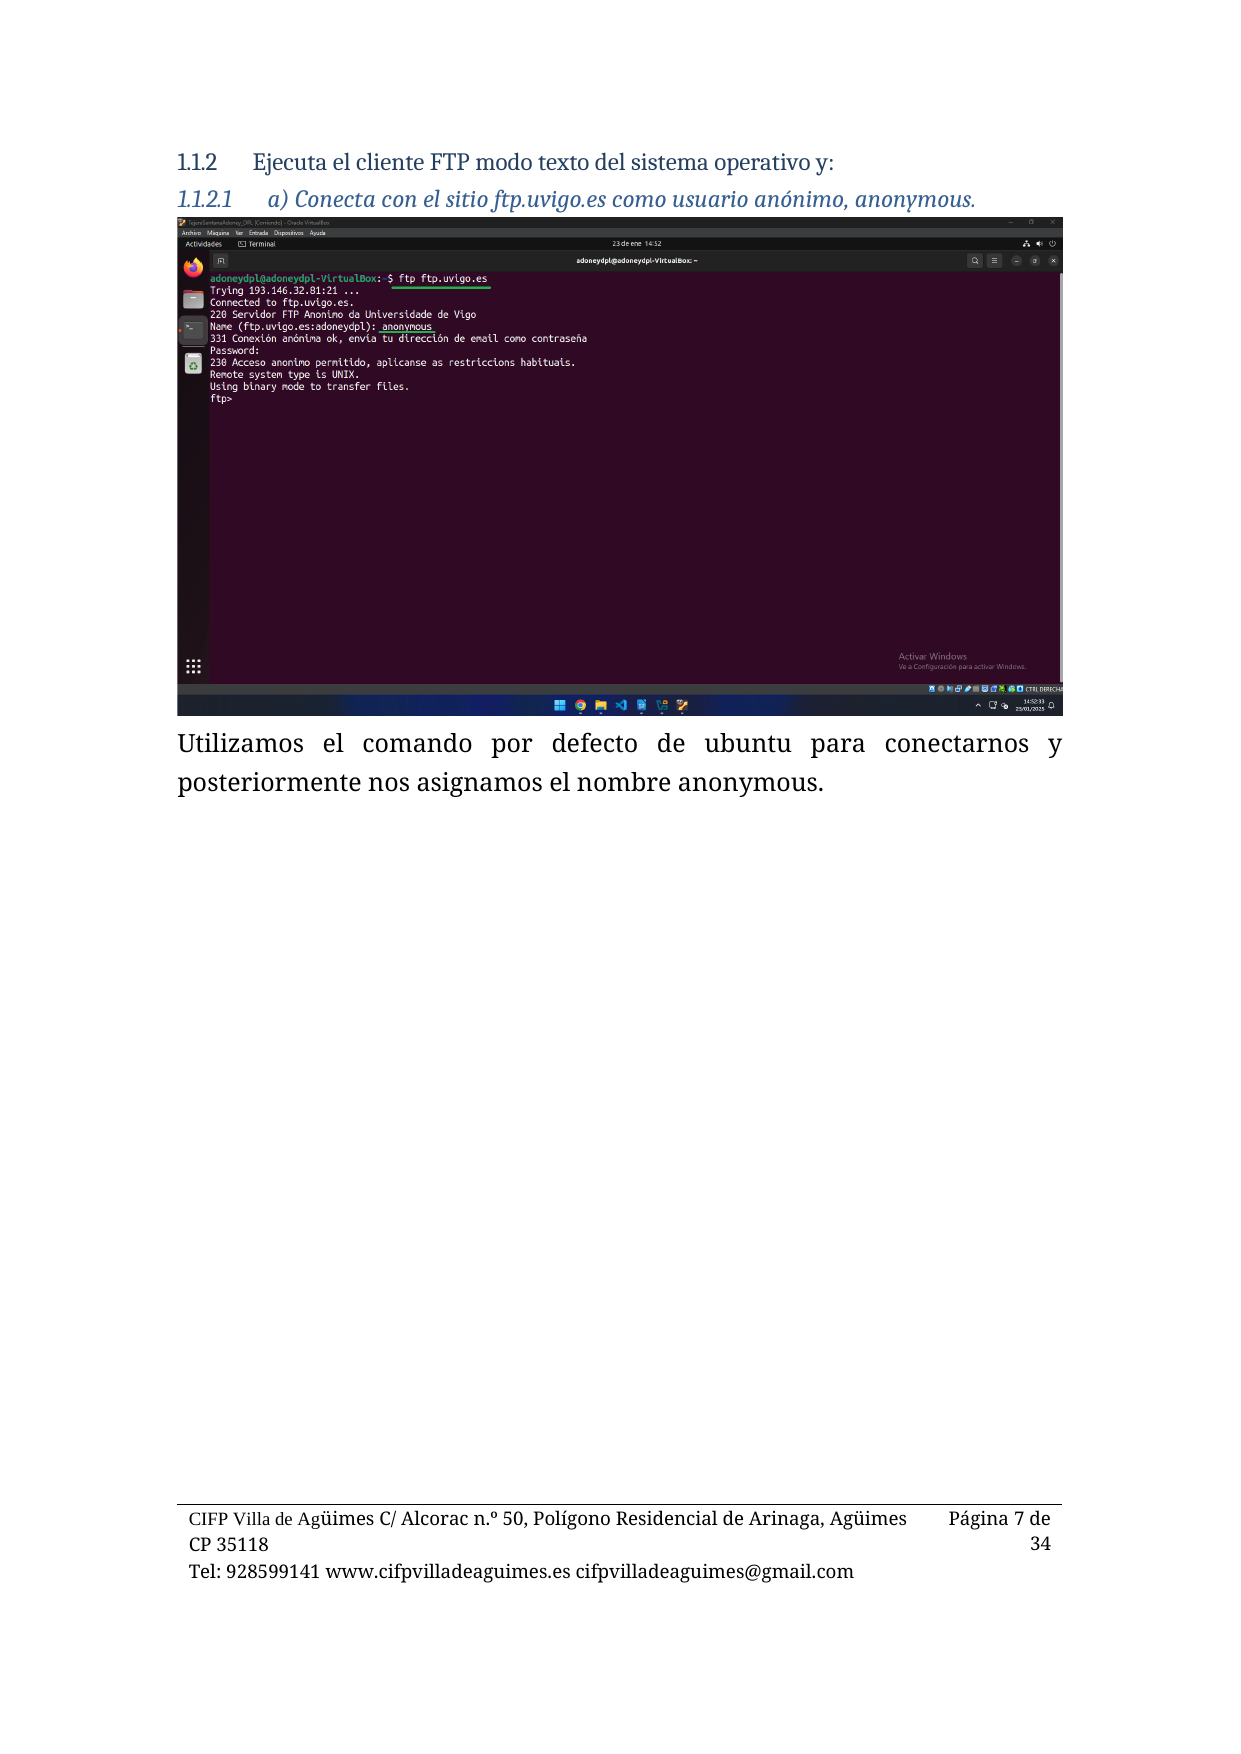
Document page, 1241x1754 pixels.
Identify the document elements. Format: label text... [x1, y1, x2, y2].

picture [177, 217, 1063, 716]
text Utilizamos el comando por defecto de ubuntu para conectarnos y posteriormente nos asignamos el nombre anonymous. [177, 716, 1063, 799]
subtitle a) Conecta con el sitio ftp.uvigo.es como usuario anónimo, anonymous. [177, 185, 1063, 213]
subtitle Ejecuta el cliente FTP modo texto del sistema operativo y: [177, 148, 1063, 176]
